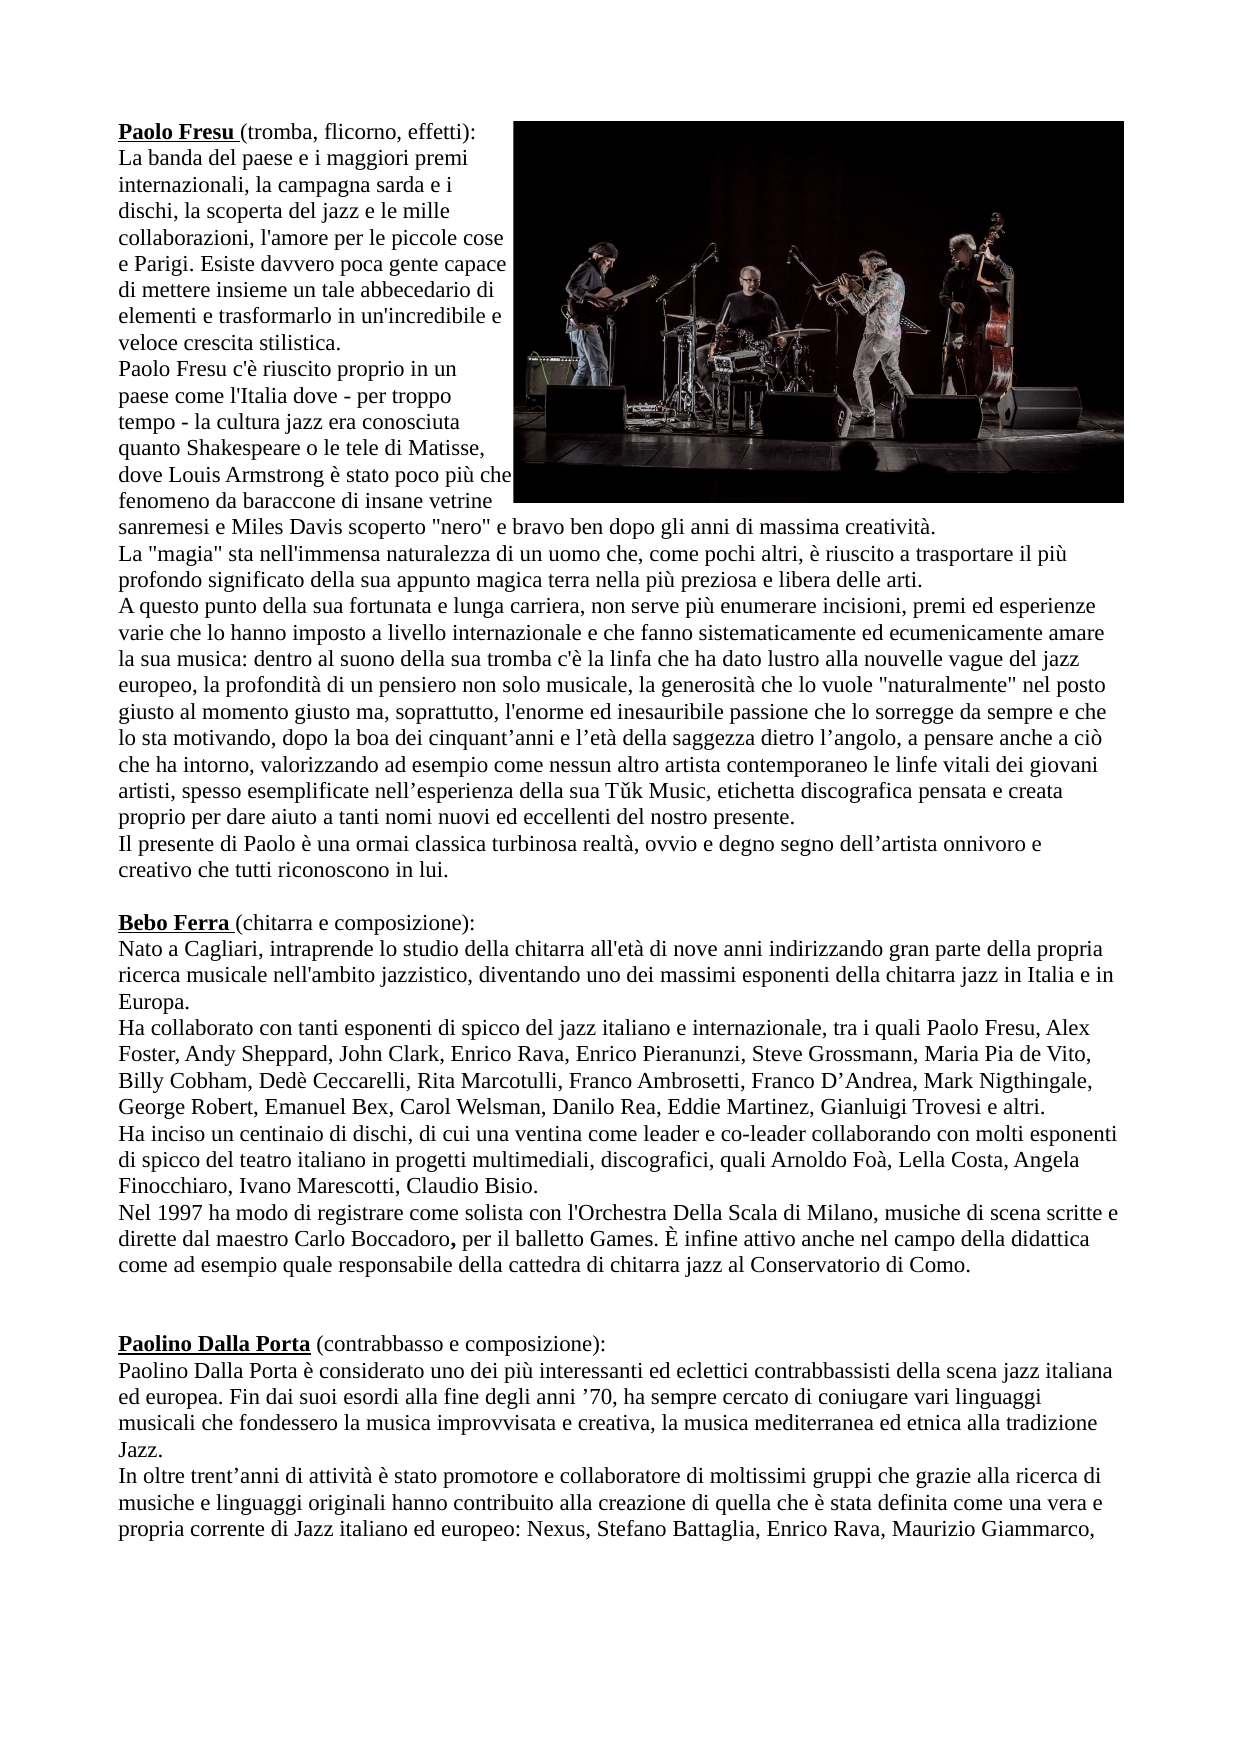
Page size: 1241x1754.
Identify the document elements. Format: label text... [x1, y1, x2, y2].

text Nato a Cagliari, intraprende lo studio della chitarra all'età di nove anni indirizzando gran parte della propria [118, 935, 1122, 961]
text Paolo Fresu (tromba, flicorno, effetti): [118, 118, 1122, 144]
text George Robert, Emanuel Bex, Carol Welsman, Danilo Rea, Eddie Martinez, Gianluigi Trovesi e altri. [118, 1093, 1122, 1119]
text proprio per dare aiuto a tanti nomi nuovi ed eccellenti del nostro presente. [118, 803, 1122, 830]
text che ha intorno, valorizzando ad esempio come nessun altro artista contemporaneo le linfe vitali dei giovani artisti, spesso esemplificate nell’esperienza della sua Tǔk Music, etichetta discografica pensata e creata [118, 751, 1122, 803]
text Finocchiaro, Ivano Marescotti, Claudio Bisio. [118, 1172, 1122, 1199]
text la sua musica: dentro al suono della sua tromba c'è la linfa che ha dato lustro alla nouvelle vague del jazz [118, 645, 1122, 672]
text Ha collaborato con tanti esponenti di spicco del jazz italiano e internazionale, tra i quali Paolo Fresu, Alex [118, 1014, 1122, 1041]
text Il presente di Paolo è una ormai classica turbinosa realtà, ovvio e degno segno dell’artista onnivoro e creativo che tutti riconoscono in lui. [118, 830, 1122, 882]
text di spicco del teatro italiano in progetti multimediali, discografici, quali Arnoldo Foà, Lella Costa, Angela [118, 1146, 1122, 1172]
text dirette dal maestro Carlo Boccadoro, per il balletto Games. È infine attivo anche nel campo della didattica [118, 1225, 1122, 1251]
text Foster, Andy Sheppard, John Clark, Enrico Rava, Enrico Pieranunzi, Steve Grossmann, Maria Pia de Vito, [118, 1041, 1122, 1067]
text Billy Cobham, Dedè Ceccarelli, Rita Marcotulli, Franco Ambrosetti, Franco D’Andrea, Mark Nigthingale, [118, 1067, 1122, 1093]
text La "magia" sta nell'immensa naturalezza di un uomo che, come pochi altri, è riuscito a trasportare il più profondo significato della sua appunto magica terra nella più preziosa e libera delle arti. [118, 540, 1122, 592]
text Europa. [118, 988, 1122, 1014]
text Paolino Dalla Porta è considerato uno dei più interessanti ed eclettici contrabbassisti della scena jazz italiana [118, 1357, 1122, 1383]
text come ad esempio quale responsabile della cattedra di chitarra jazz al Conservatorio di Como. [118, 1251, 1122, 1278]
text La banda del paese e i maggiori premi internazionali, la campagna sarda e i dischi, la scoperta del jazz e le mille collaborazioni, l'amore per le piccole cose e Parigi. Esiste davvero poca gente capace di mettere insieme un tale abbecedario di elementi e trasformarlo in un'incredibile e veloce crescita stilistica. [118, 144, 513, 355]
text ricerca musicale nell'ambito jazzistico, diventando uno dei massimi esponenti della chitarra jazz in Italia e in [118, 961, 1122, 988]
picture [513, 121, 1124, 503]
text Paolo Fresu c'è riuscito proprio in un paese come l'Italia dove - per troppo tempo - la cultura jazz era conosciuta quanto Shakespeare o le tele di Matisse, dove Louis Armstrong è stato poco più che fenomeno da baraccone di insane vetrine sanremesi e Miles Davis scoperto "nero" e bravo ben dopo gli anni di massima creatività. [118, 355, 1122, 540]
text ed europea. Fin dai suoi esordi alla fine degli anni ’70, ha sempre cercato di coniugare vari linguaggi musicali che fondessero la musica improvvisata e creativa, la musica mediterranea ed etnica alla tradizione Jazz. [118, 1383, 1122, 1462]
text propria corrente di Jazz italiano ed europeo: Nexus, Stefano Battaglia, Enrico Rava, Maurizio Giammarco, [118, 1515, 1122, 1541]
text varie che lo hanno imposto a livello internazionale e che fanno sistematicamente ed ecumenicamente amare [118, 619, 1122, 645]
text giusto al momento giusto ma, soprattutto, l'enorme ed inesauribile passione che lo sorregge da sempre e che lo sta motivando, dopo la boa dei cinquant’anni e l’età della saggezza dietro l’angolo, a pensare anche a ciò [118, 698, 1122, 751]
text In oltre trent’anni di attività è stato promotore e collaboratore di moltissimi gruppi che grazie alla ricerca di [118, 1462, 1122, 1488]
text Paolino Dalla Porta (contrabbasso e composizione): [118, 1330, 1122, 1357]
text musiche e linguaggi originali hanno contribuito alla creazione di quella che è stata definita come una vera e [118, 1488, 1122, 1515]
text Ha inciso un centinaio di dischi, di cui una ventina come leader e co-leader collaborando con molti esponenti [118, 1119, 1122, 1146]
text A questo punto della sua fortunata e lunga carriera, non serve più enumerare incisioni, premi ed esperienze [118, 592, 1122, 619]
text europeo, la profondità di un pensiero non solo musicale, la generosità che lo vuole "naturalmente" nel posto [118, 672, 1122, 698]
text Nel 1997 ha modo di registrare come solista con l'Orchestra Della Scala di Milano, musiche di scena scritte e [118, 1199, 1122, 1225]
text Bebo Ferra (chitarra e composizione): [118, 909, 1122, 935]
